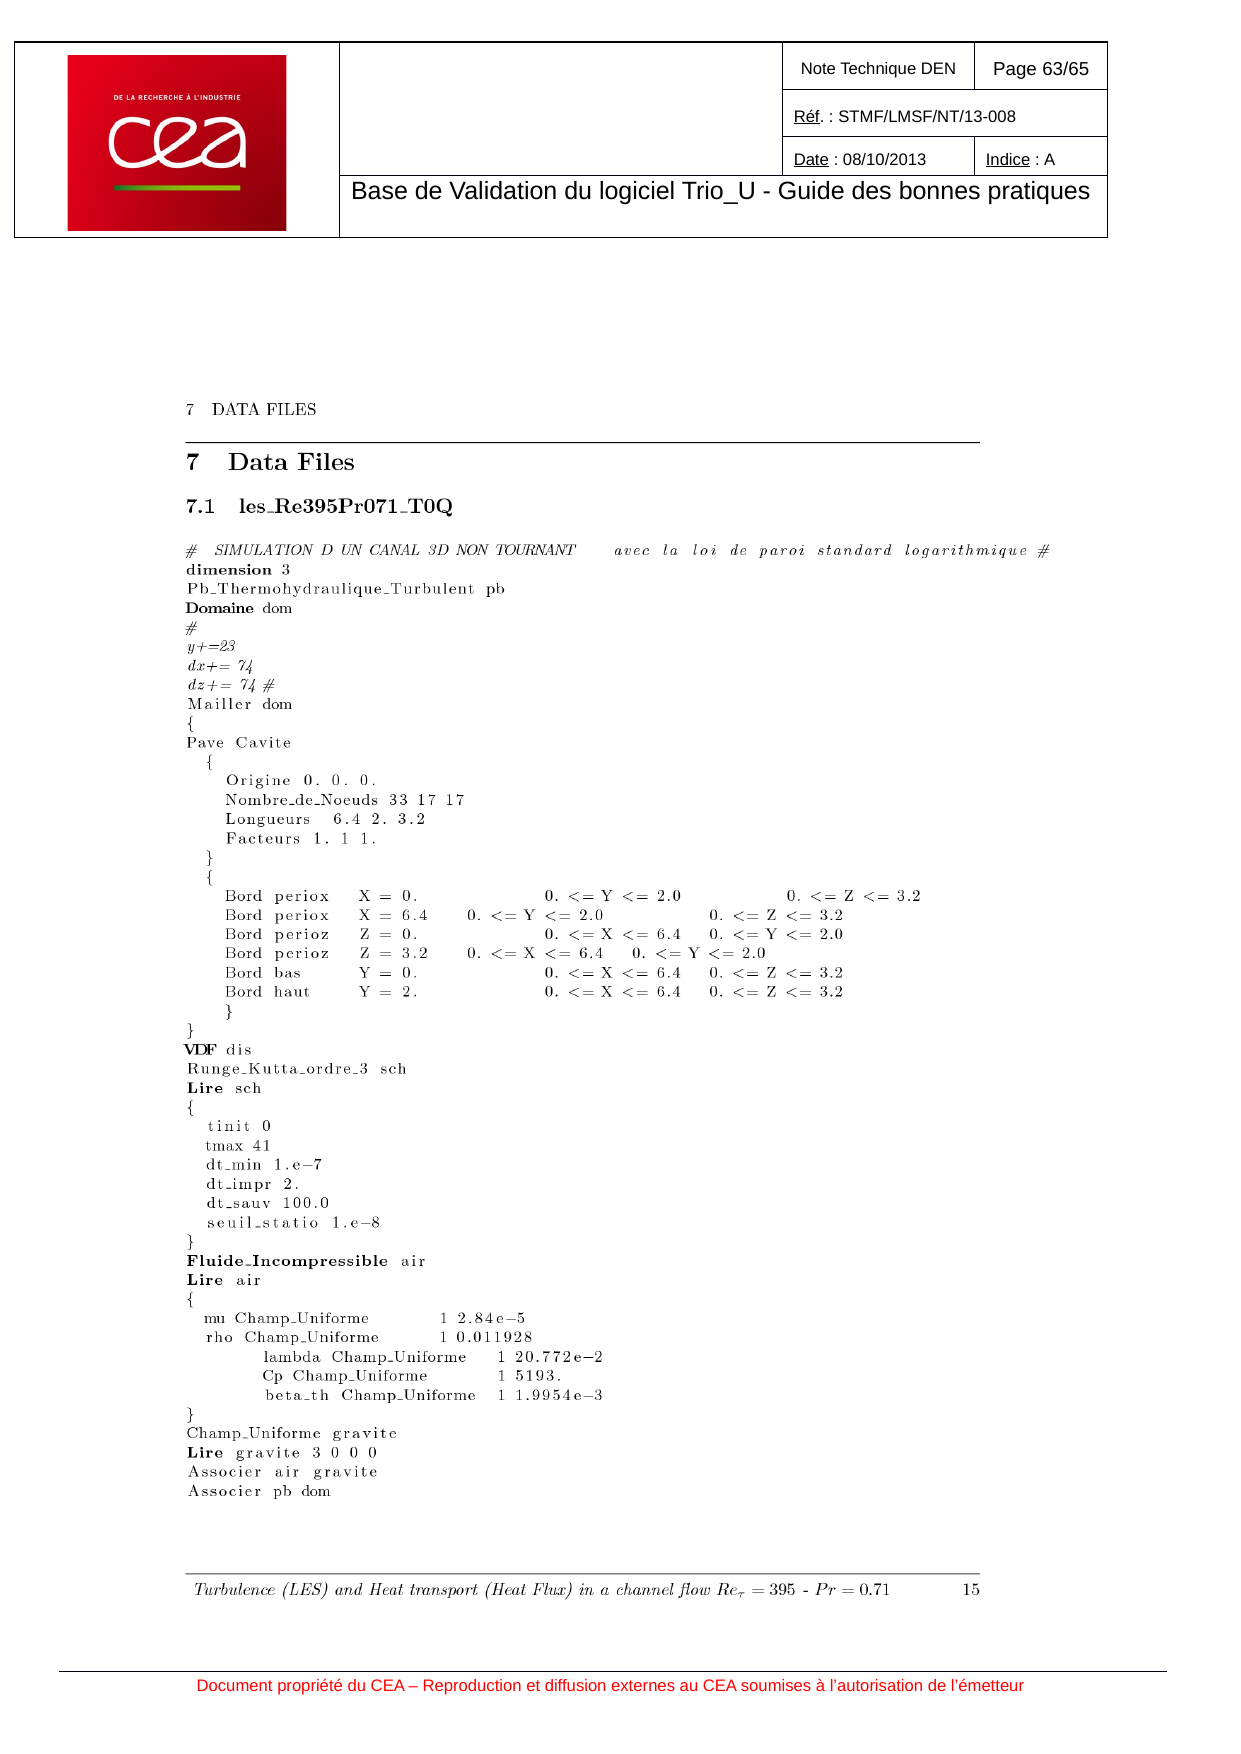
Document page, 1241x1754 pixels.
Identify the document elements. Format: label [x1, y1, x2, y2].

picture [59, 266, 1102, 1666]
picture [67, 55, 287, 231]
